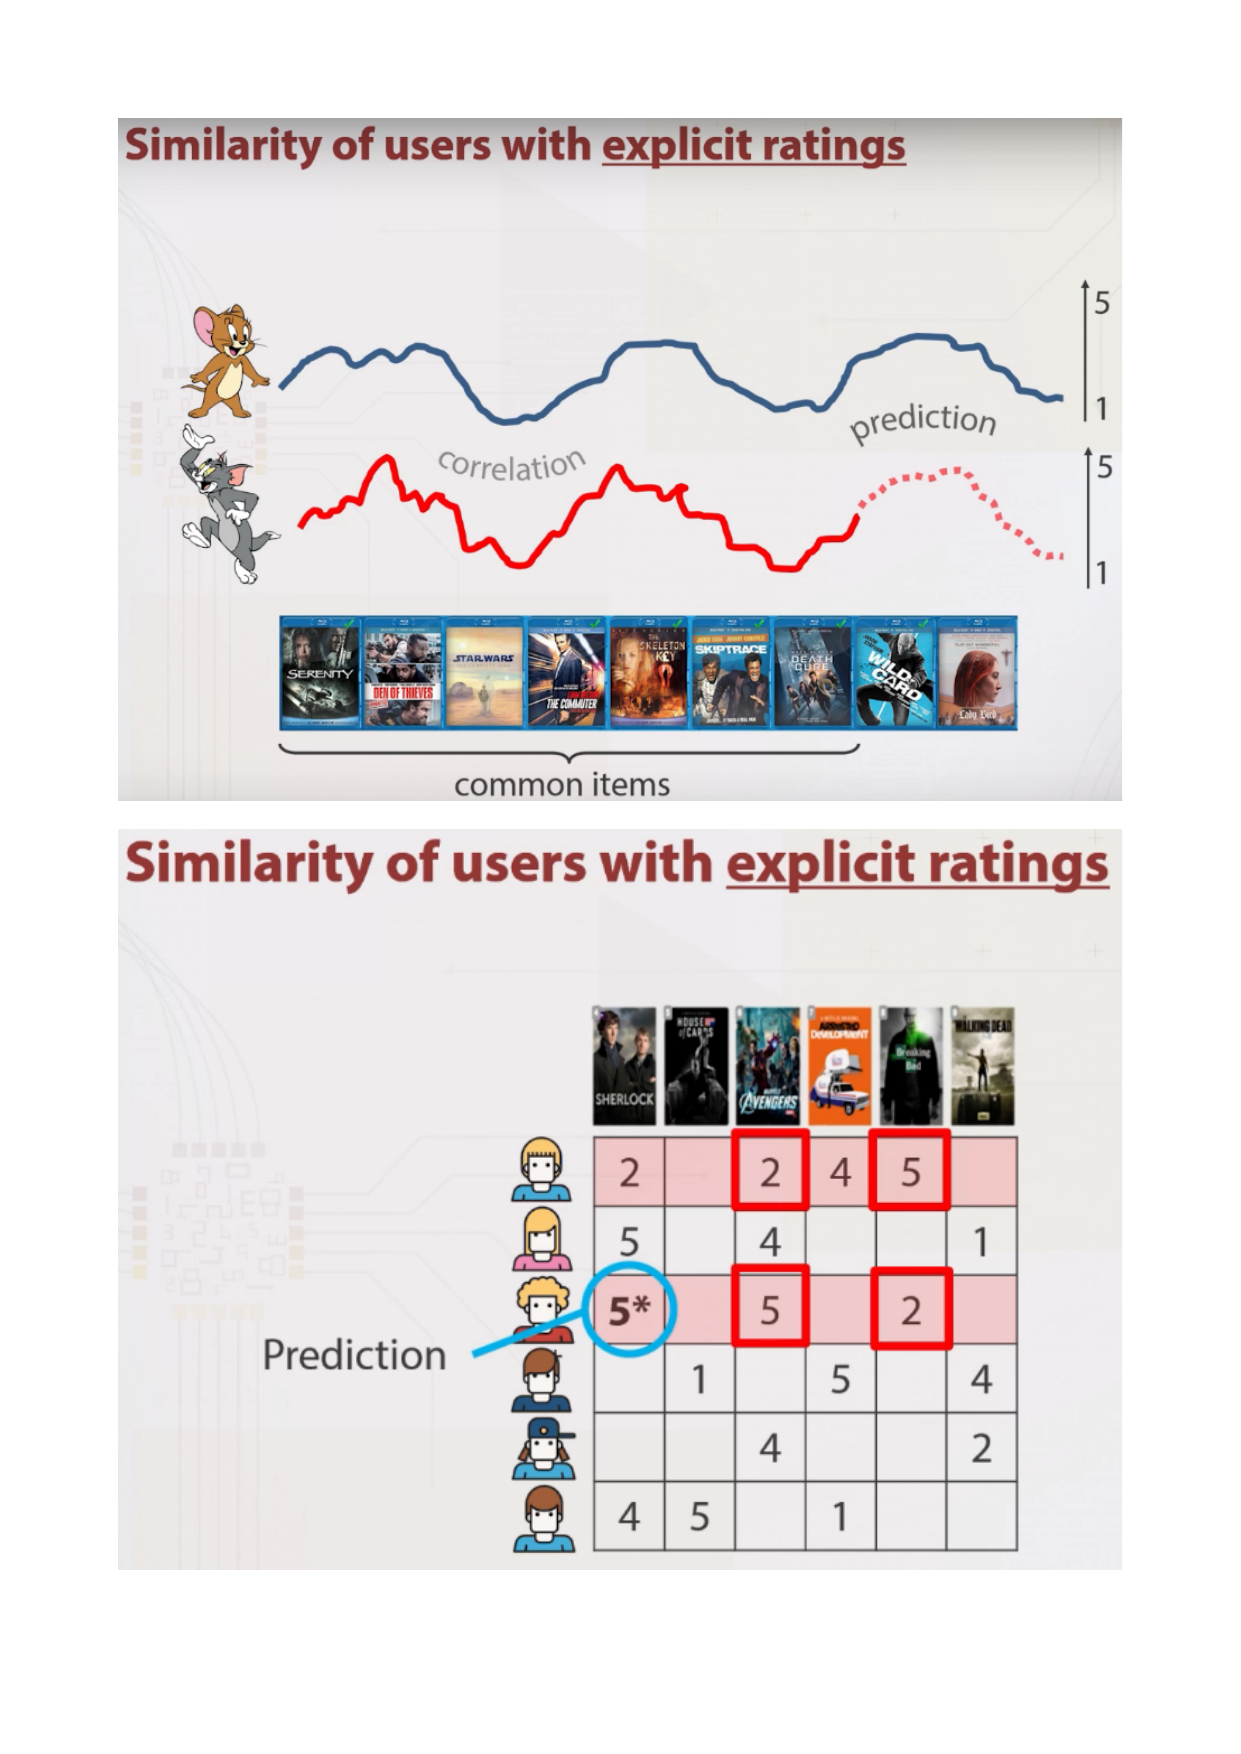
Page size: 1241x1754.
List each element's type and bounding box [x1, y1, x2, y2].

picture [118, 118, 1123, 801]
picture [118, 829, 1123, 1570]
